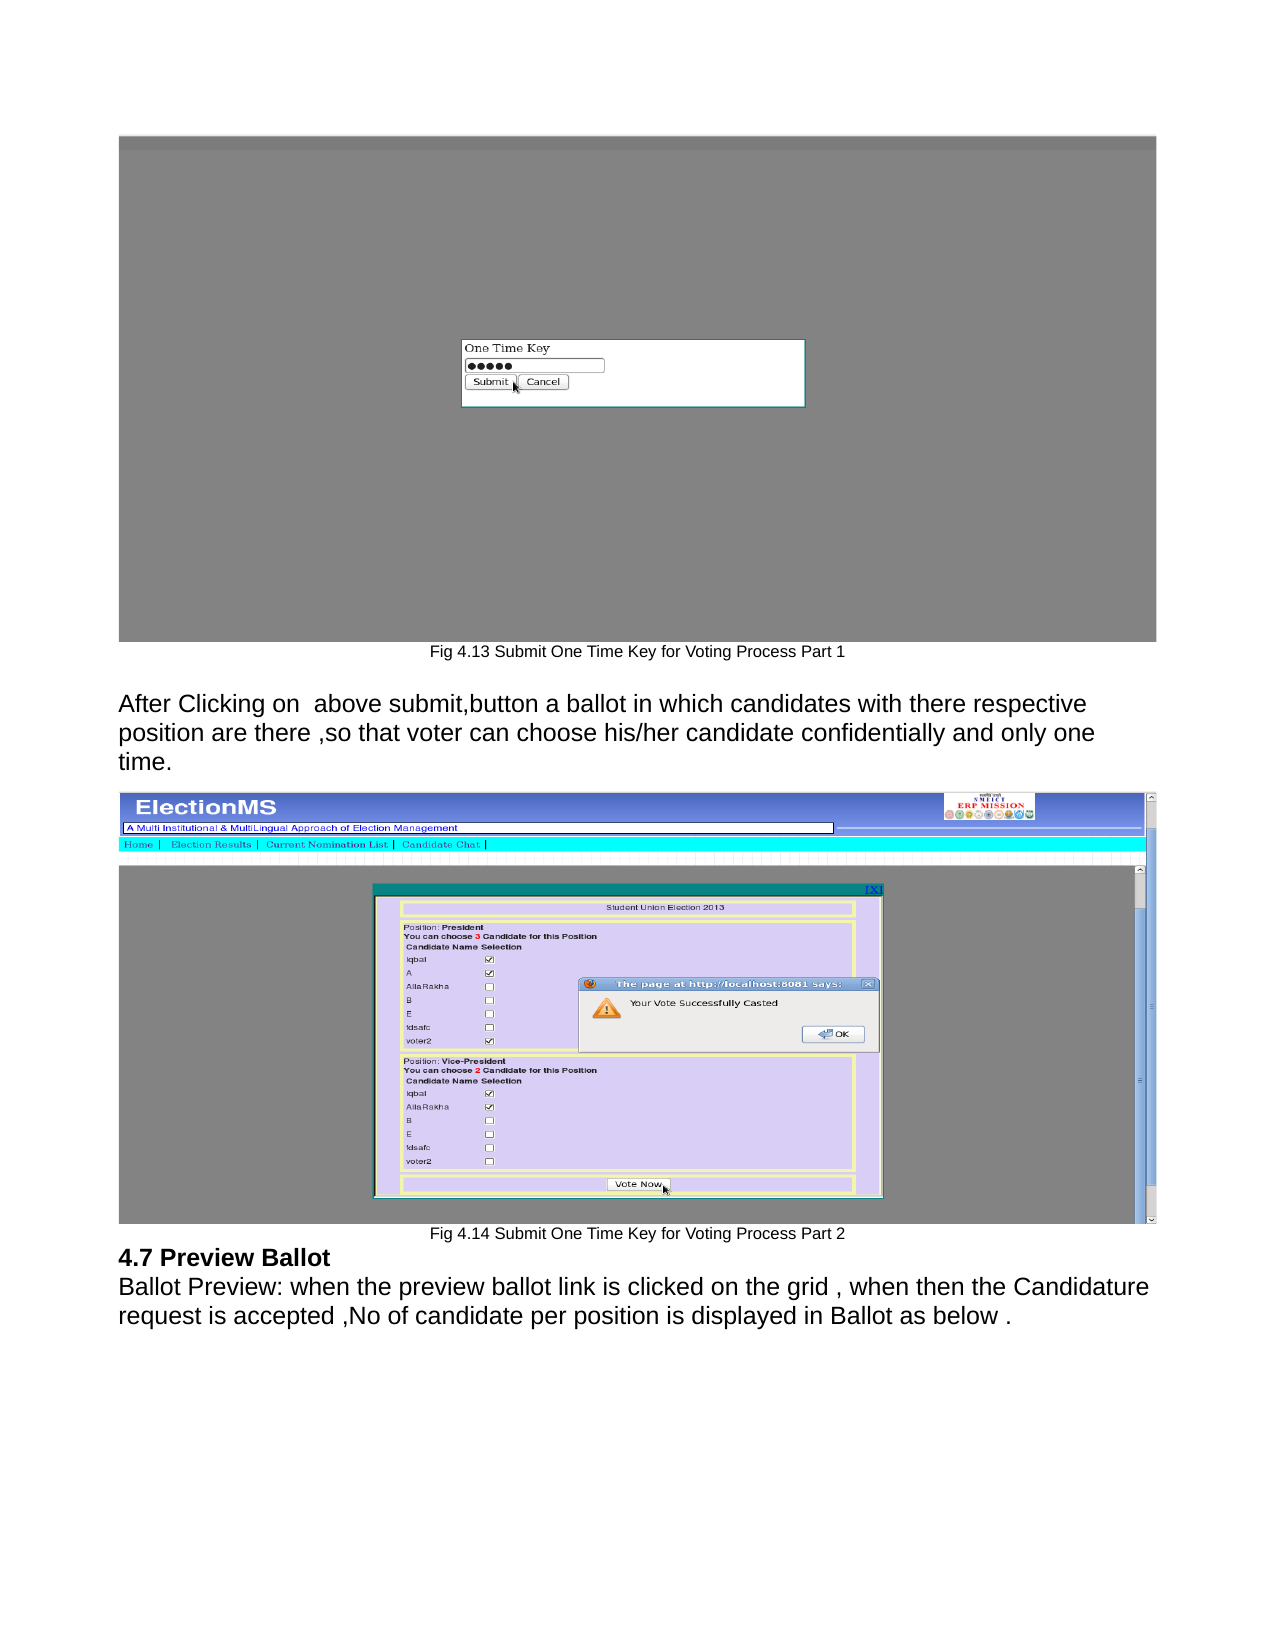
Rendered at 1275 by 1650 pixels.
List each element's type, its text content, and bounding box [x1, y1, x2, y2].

picture [118, 790, 1157, 1224]
text Fig 4.14 Submit One Time Key for Voting Process Part 2 [118, 1224, 1157, 1243]
text [118, 118, 1157, 133]
text After Clicking on above submit,button a ballot in which candidates with there respective position are there ,so that voter can choose his/her candidate confidentially and only one time. [118, 689, 1157, 776]
text Fig 4.13 Submit One Time Key for Voting Process Part 1 [118, 642, 1157, 661]
text 4.7 Preview Ballot [118, 1243, 1157, 1272]
picture [118, 133, 1157, 642]
text Ballot Preview: when the preview ballot link is clicked on the grid , when then the Candidature request is accepted ,No of candidate per position is displayed in Ballot as below . [118, 1272, 1157, 1329]
text [118, 776, 1157, 790]
